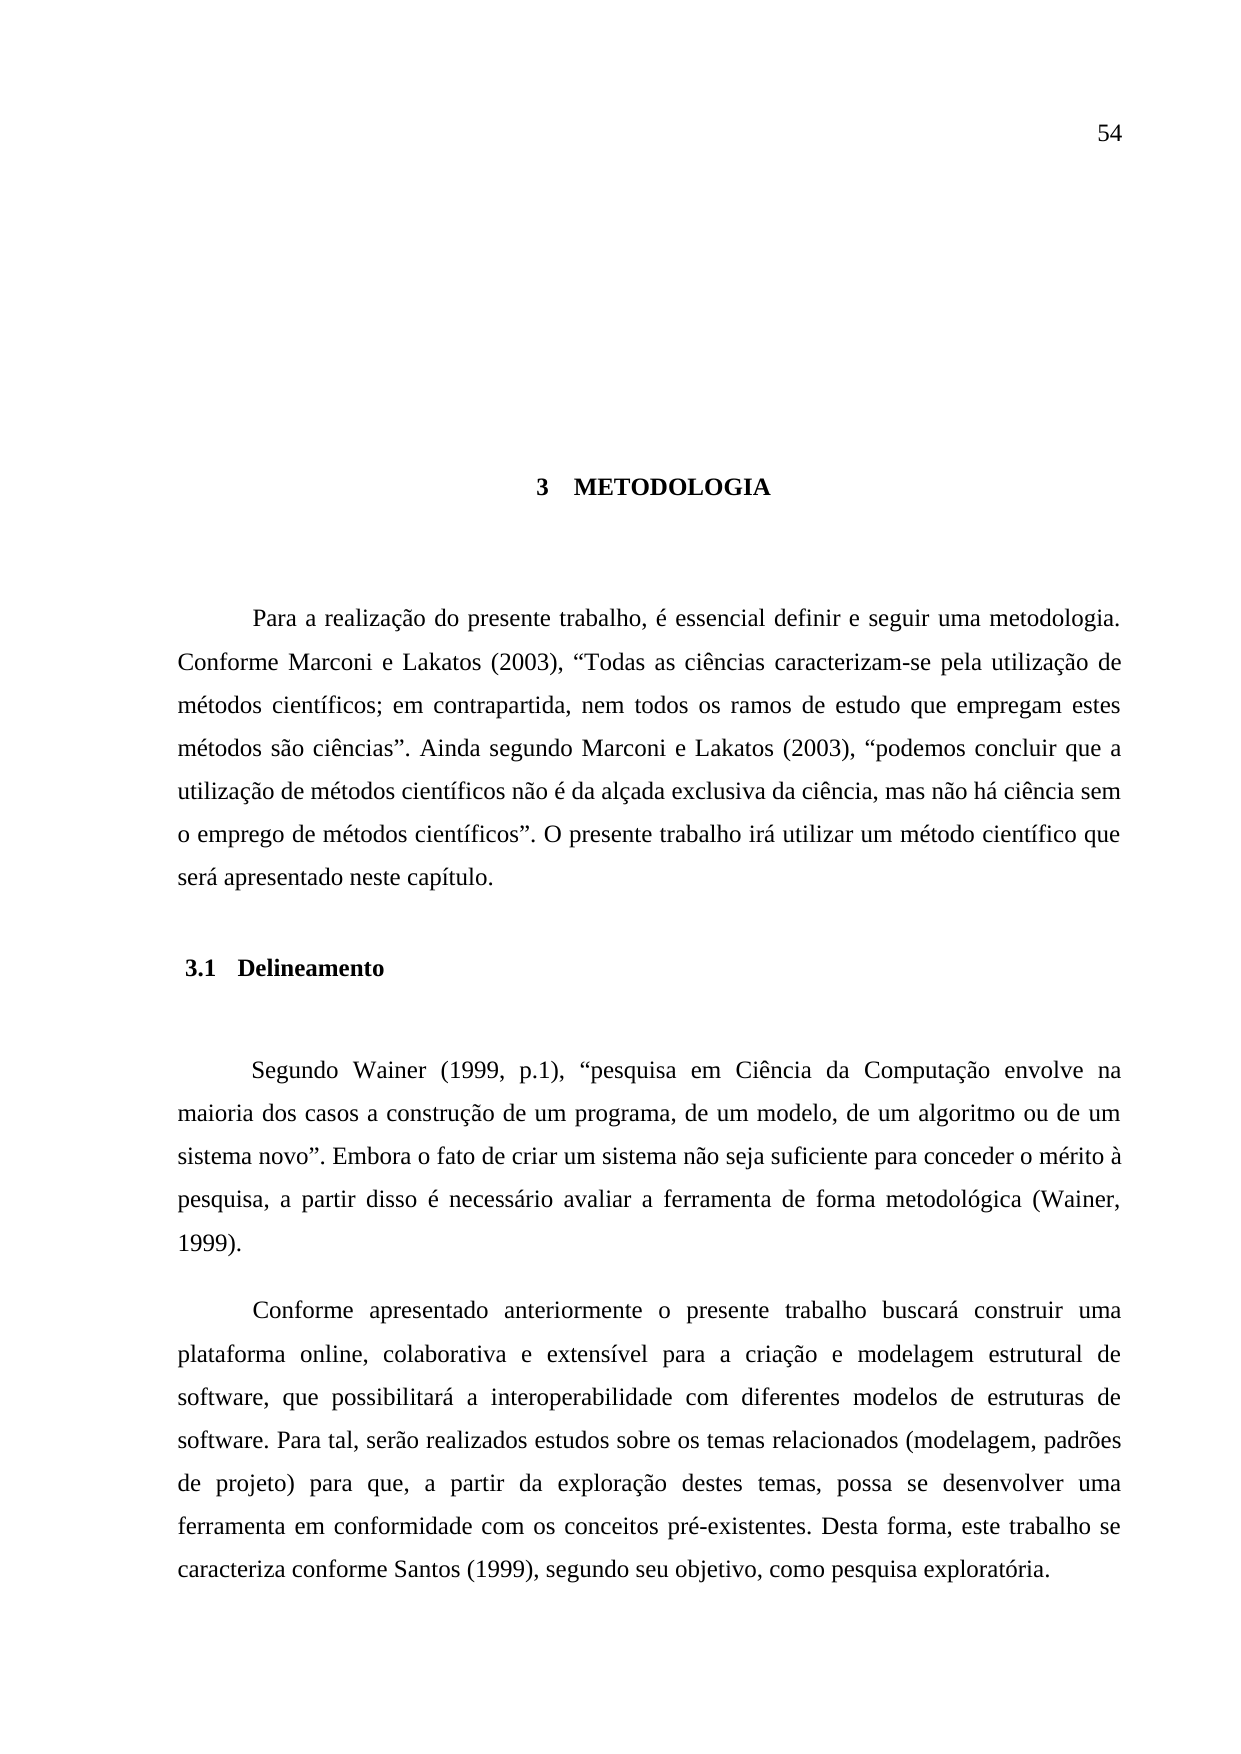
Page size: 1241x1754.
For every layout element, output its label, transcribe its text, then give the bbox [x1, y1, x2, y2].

text Conforme apresentado anteriormente o presente trabalho buscará construir uma plataforma online, colaborativa e extensível para a criação e modelagem estrutural de software, que possibilitará a interoperabilidade com diferentes modelos de estruturas de software. Para tal, serão realizados estudos sobre os temas relacionados (modelagem, padrões de projeto) para que, a partir da exploração destes temas, possa se desenvolver uma ferramenta em conformidade com os conceitos pré-existentes. Desta forma, este trabalho se caracteriza conforme Santos (1999), segundo seu objetivo, como pesquisa exploratória. [177, 1296, 1122, 1583]
list METODOLOGIA [185, 472, 1122, 501]
list Delineamento [185, 953, 1122, 982]
text Para a realização do presente trabalho, é essencial definir e seguir uma metodologia. Conforme Marconi e Lakatos (2003), “Todas as ciências caracterizam-se pela utilização de métodos científicos; em contrapartida, nem todos os ramos de estudo que empregam estes métodos são ciências”. Ainda segundo Marconi e Lakatos (2003), “podemos concluir que a utilização de métodos científicos não é da alçada exclusiva da ciência, mas não há ciência sem o emprego de métodos científicos”. O presente trabalho irá utilizar um método científico que será apresentado neste capítulo. [177, 603, 1122, 891]
text Segundo Wainer (1999, p.1), “pesquisa em Ciência da Computação envolve na maioria dos casos a construção de um programa, de um modelo, de um algoritmo ou de um sistema novo”. Embora o fato de criar um sistema não seja suficiente para conceder o mérito à pesquisa, a partir disso é necessário avaliar a ferramenta de forma metodológica (Wainer, 1999). [177, 1055, 1122, 1256]
